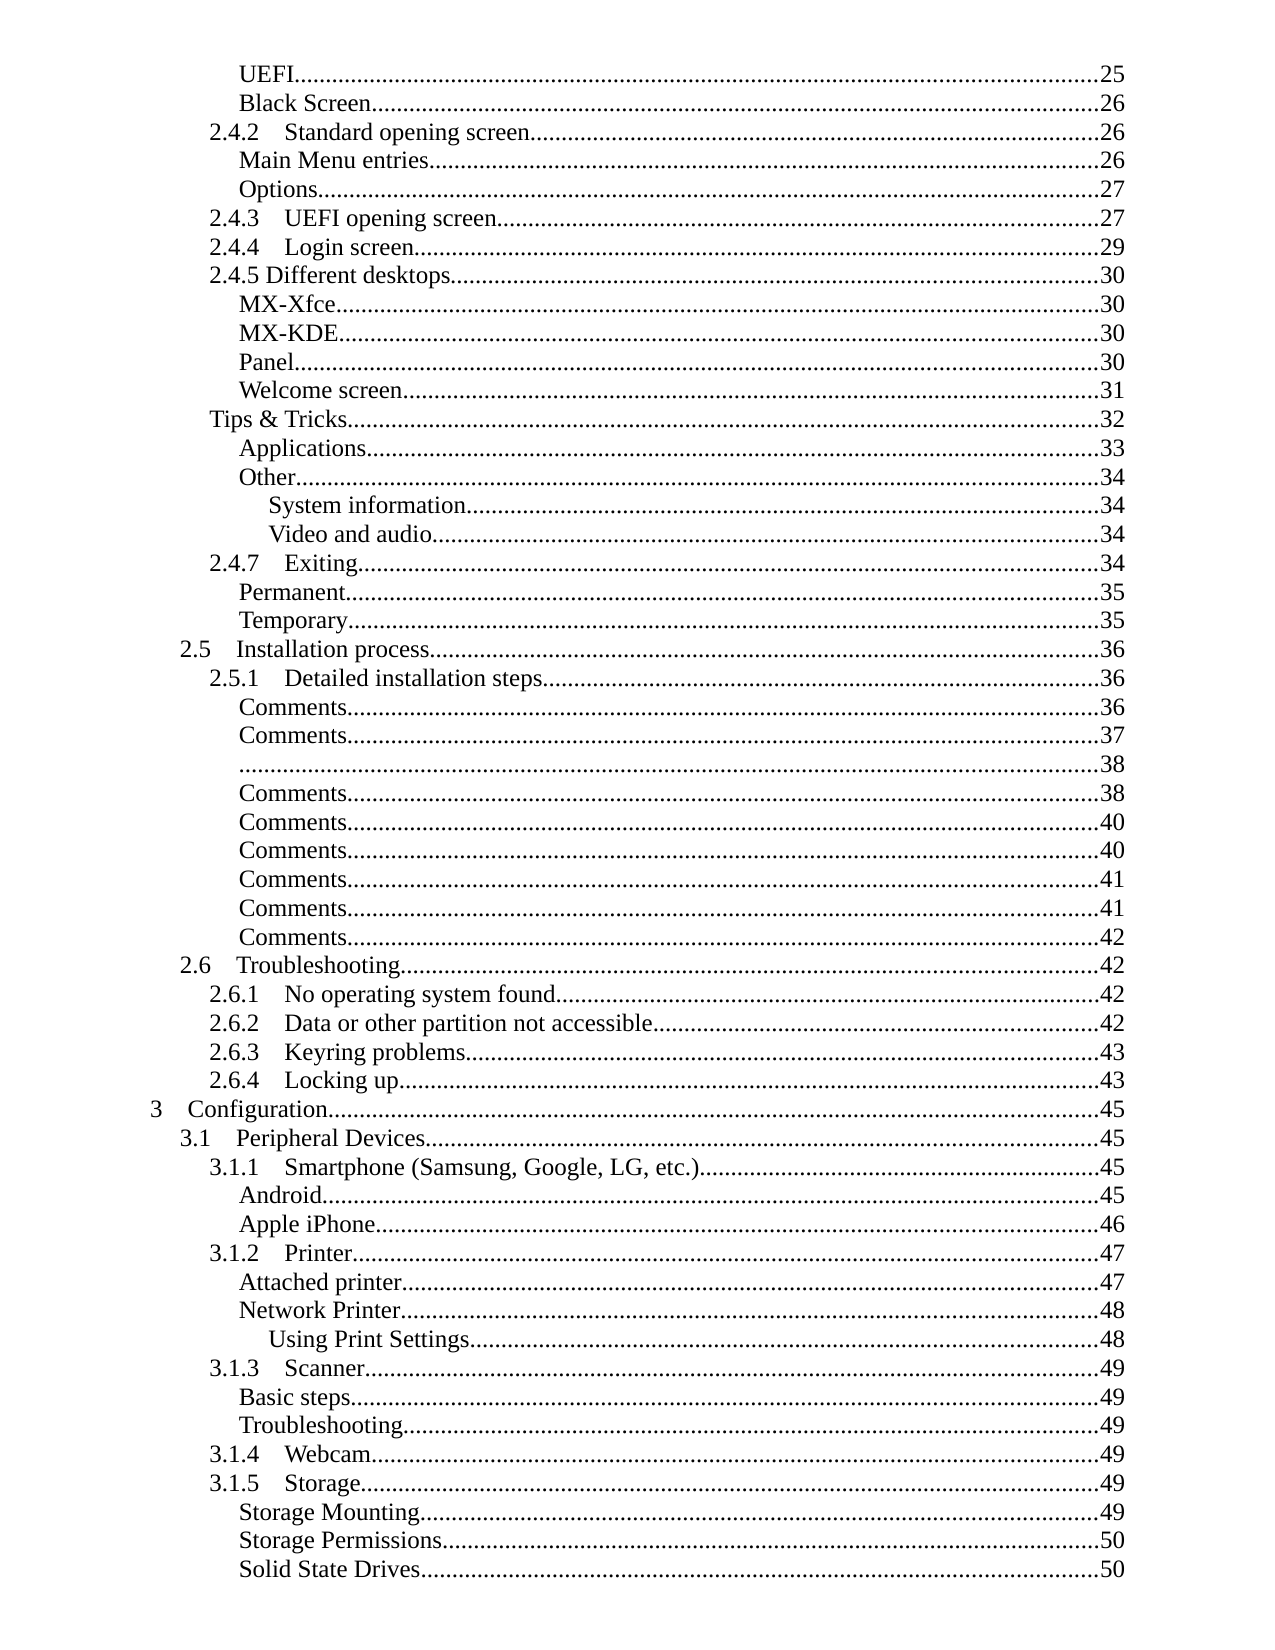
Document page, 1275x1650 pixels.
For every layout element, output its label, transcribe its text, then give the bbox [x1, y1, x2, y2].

text Permanent 35 [238, 577, 1125, 605]
text Black Screen 26 [238, 88, 1125, 117]
text Video and audio 34 [268, 519, 1125, 548]
text Comments 41 [238, 864, 1125, 893]
text Attached printer 47 [238, 1267, 1125, 1295]
text Panel 30 [238, 347, 1125, 375]
text 3.1.3 Scanner 49 [209, 1353, 1125, 1382]
text 2.6.2 Data or other partition not accessible. 42 [209, 1008, 1125, 1037]
text Comments 42 [238, 922, 1125, 950]
text 2.4.2 Standard opening screen 26 [209, 117, 1125, 145]
text Temporary 35 [238, 605, 1125, 634]
text Using Print Settings 48 [268, 1324, 1125, 1353]
text UEFI 25 [238, 59, 1125, 88]
text 2.4.7 Exiting 34 [209, 548, 1125, 577]
text Storage Mounting 49 [238, 1497, 1125, 1525]
text Troubleshooting 49 [238, 1410, 1125, 1439]
text Applications 33 [238, 433, 1125, 462]
text Storage Permissions 50 [238, 1525, 1125, 1554]
text 3.1.1 Smartphone (Samsung, Google, LG, etc.) 45 [209, 1152, 1125, 1180]
text 3.1.2 Printer 47 [209, 1238, 1125, 1267]
text Comments 36 [238, 692, 1125, 720]
text Apple iPhone 46 [238, 1209, 1125, 1238]
text 2.4.5 Different desktops 30 [209, 260, 1125, 289]
text Welcome screen 31 [238, 375, 1125, 404]
text Comments 38 [238, 778, 1125, 807]
text 3.1.4 Webcam 49 [209, 1439, 1125, 1468]
text MX-KDE 30 [238, 318, 1125, 347]
text System information 34 [268, 490, 1125, 519]
text 2.5.1 Detailed installation steps 36 [209, 663, 1125, 692]
text Comments 40 [238, 807, 1125, 835]
text MX-Xfce 30 [238, 289, 1125, 318]
text 2.4.3 UEFI opening screen 27 [209, 203, 1125, 232]
text Options 27 [238, 174, 1125, 203]
text Comments 41 [238, 893, 1125, 922]
text 2.6.1 No operating system found 42 [209, 979, 1125, 1008]
text 3.1.5 Storage 49 [209, 1468, 1125, 1497]
text Basic steps 49 [238, 1382, 1125, 1410]
text 2.6.4 Locking up 43 [209, 1065, 1125, 1094]
text Solid State Drives 50 [238, 1554, 1125, 1583]
text Other 34 [238, 462, 1125, 490]
text 2.4.4 Login screen 29 [209, 232, 1125, 260]
text Android 45 [238, 1180, 1125, 1209]
text Comments 37 [238, 720, 1125, 749]
text Comments 40 [238, 835, 1125, 864]
text 38 [238, 749, 1125, 778]
text Network Printer 48 [238, 1295, 1125, 1324]
text 2.6.3 Keyring problems 43 [209, 1037, 1125, 1065]
text Main Menu entries 26 [238, 145, 1125, 174]
text Tips & Tricks 32 [209, 404, 1125, 433]
